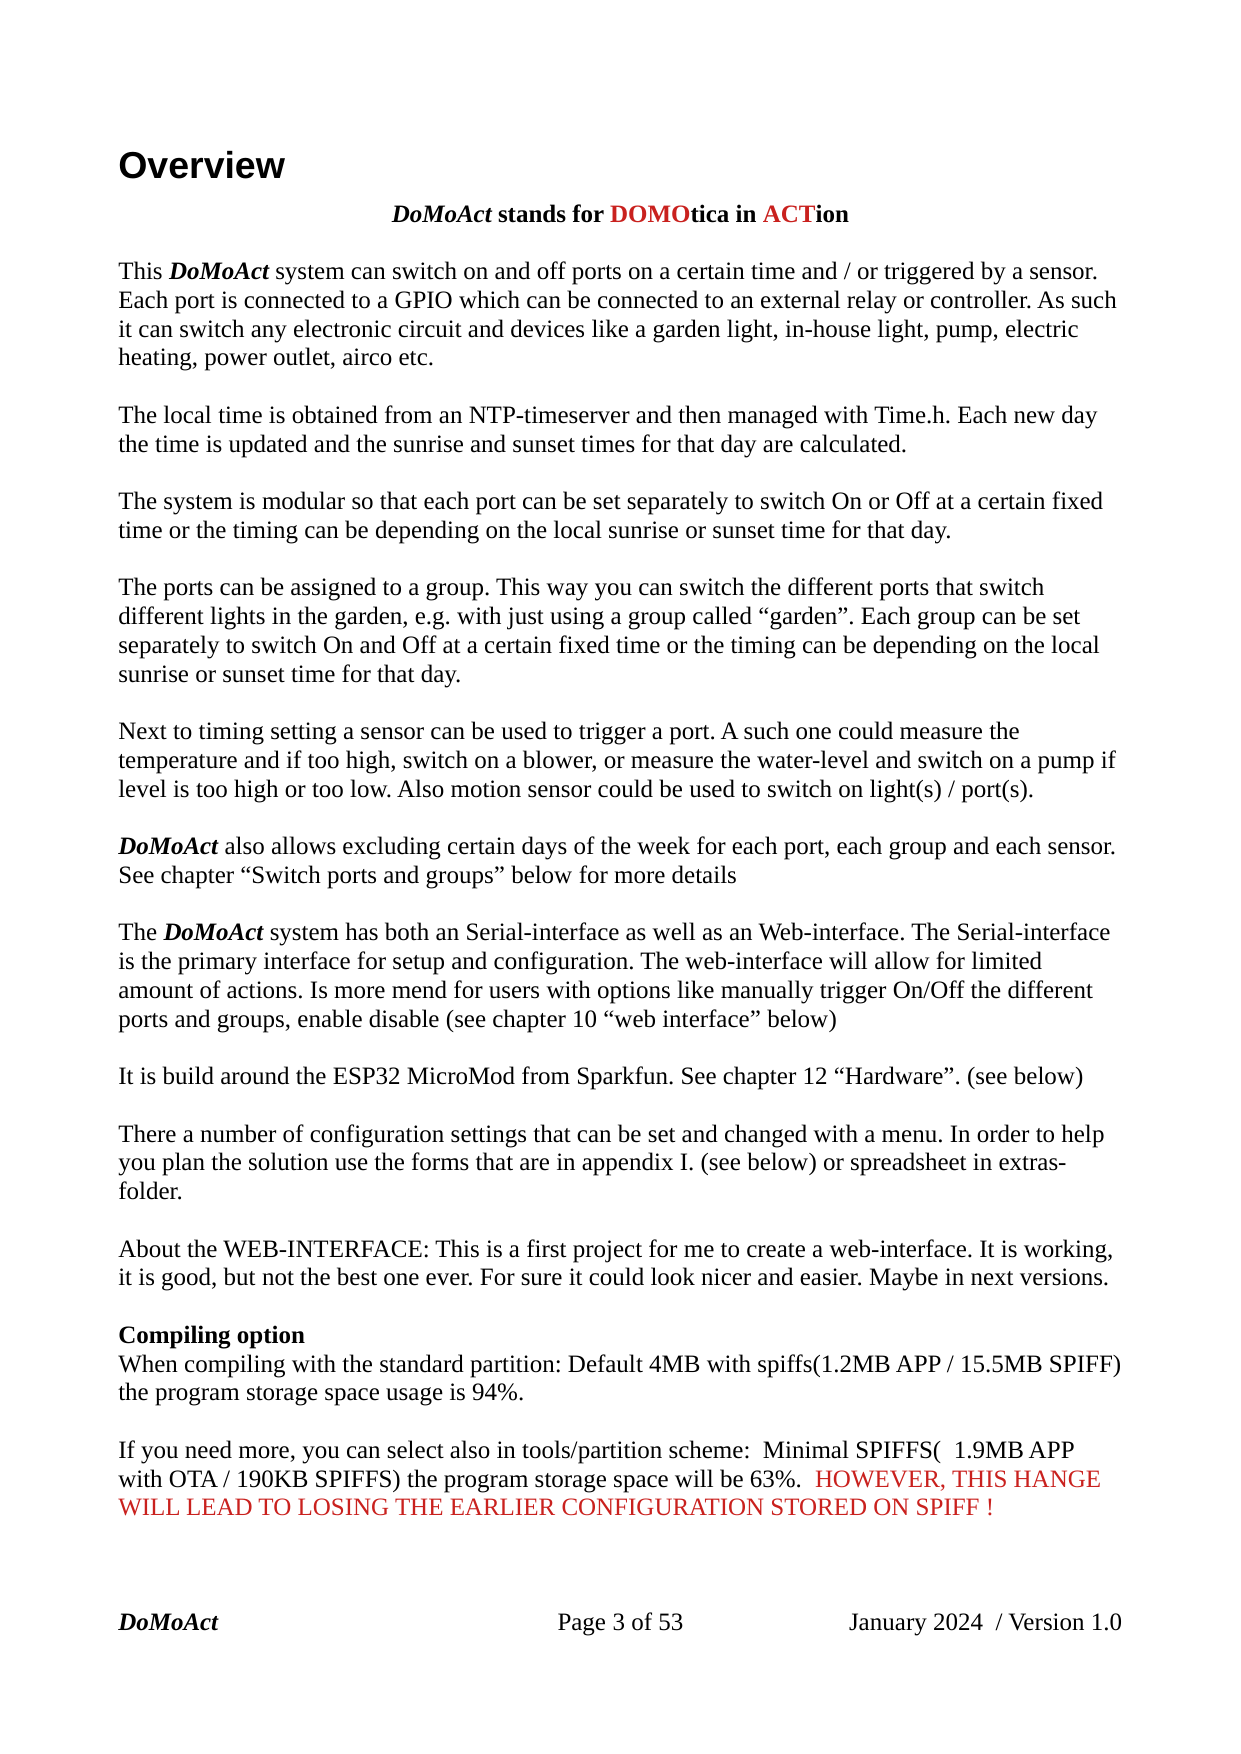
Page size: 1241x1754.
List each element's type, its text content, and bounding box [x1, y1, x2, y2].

text It is build around the ESP32 MicroMod from Sparkfun. See chapter 12 “Hardware”. (see below) [118, 1061, 1122, 1090]
text This DoMoAct system can switch on and off ports on a certain time and / or triggered by a sensor. Each port is connected to a GPIO which can be connected to an external relay or controller. As such it can switch any electronic circuit and devices like a garden light, in-house light, pump, electric heating, power outlet, airco etc. [118, 256, 1122, 371]
subtitle Overview [118, 143, 1122, 186]
text Compiling option [118, 1320, 1122, 1349]
text There a number of configuration settings that can be set and changed with a menu. In order to help you plan the solution use the forms that are in appendix I. (see below) or spreadsheet in extras-folder. [118, 1119, 1122, 1205]
text If you need more, you can select also in tools/partition scheme: Minimal SPIFFS( 1.9MB APP with OTA / 190KB SPIFFS) the program storage space will be 63%. HOWEVER, THIS HANGE WILL LEAD TO LOSING THE EARLIER CONFIGURATION STORED ON SPIFF ! [118, 1435, 1122, 1521]
text DoMoAct stands for DOMOtica in ACTion [118, 199, 1122, 227]
text DoMoAct also allows excluding certain days of the week for each port, each group and each sensor. [118, 831, 1122, 860]
text The local time is obtained from an NTP-timeserver and then managed with Time.h. Each new day the time is updated and the sunrise and sunset times for that day are calculated. [118, 400, 1122, 457]
text The ports can be assigned to a group. This way you can switch the different ports that switch different lights in the garden, e.g. with just using a group called “garden”. Each group can be set separately to switch On and Off at a certain fixed time or the timing can be depending on the local sunrise or sunset time for that day. [118, 572, 1122, 687]
text See chapter “Switch ports and groups” below for more details [118, 860, 1122, 889]
text About the WEB-INTERFACE: This is a first project for me to create a web-interface. It is working, it is good, but not the best one ever. For sure it could look nicer and easier. Maybe in next versions. [118, 1234, 1122, 1291]
text The DoMoAct system has both an Serial-interface as well as an Web-interface. The Serial-interface is the primary interface for setup and configuration. The web-interface will allow for limited amount of actions. Is more mend for users with options like manually trigger On/Off the different ports and groups, enable disable (see chapter 10 “web interface” below) [118, 917, 1122, 1032]
text Next to timing setting a sensor can be used to trigger a port. A such one could measure the temperature and if too high, switch on a blower, or measure the water-level and switch on a pump if level is too high or too low. Also motion sensor could be used to switch on light(s) / port(s). [118, 716, 1122, 802]
text When compiling with the standard partition: Default 4MB with spiffs(1.2MB APP / 15.5MB SPIFF) the program storage space usage is 94%. [118, 1349, 1122, 1406]
text The system is modular so that each port can be set separately to switch On or Off at a certain fixed time or the timing can be depending on the local sunrise or sunset time for that day. [118, 486, 1122, 544]
